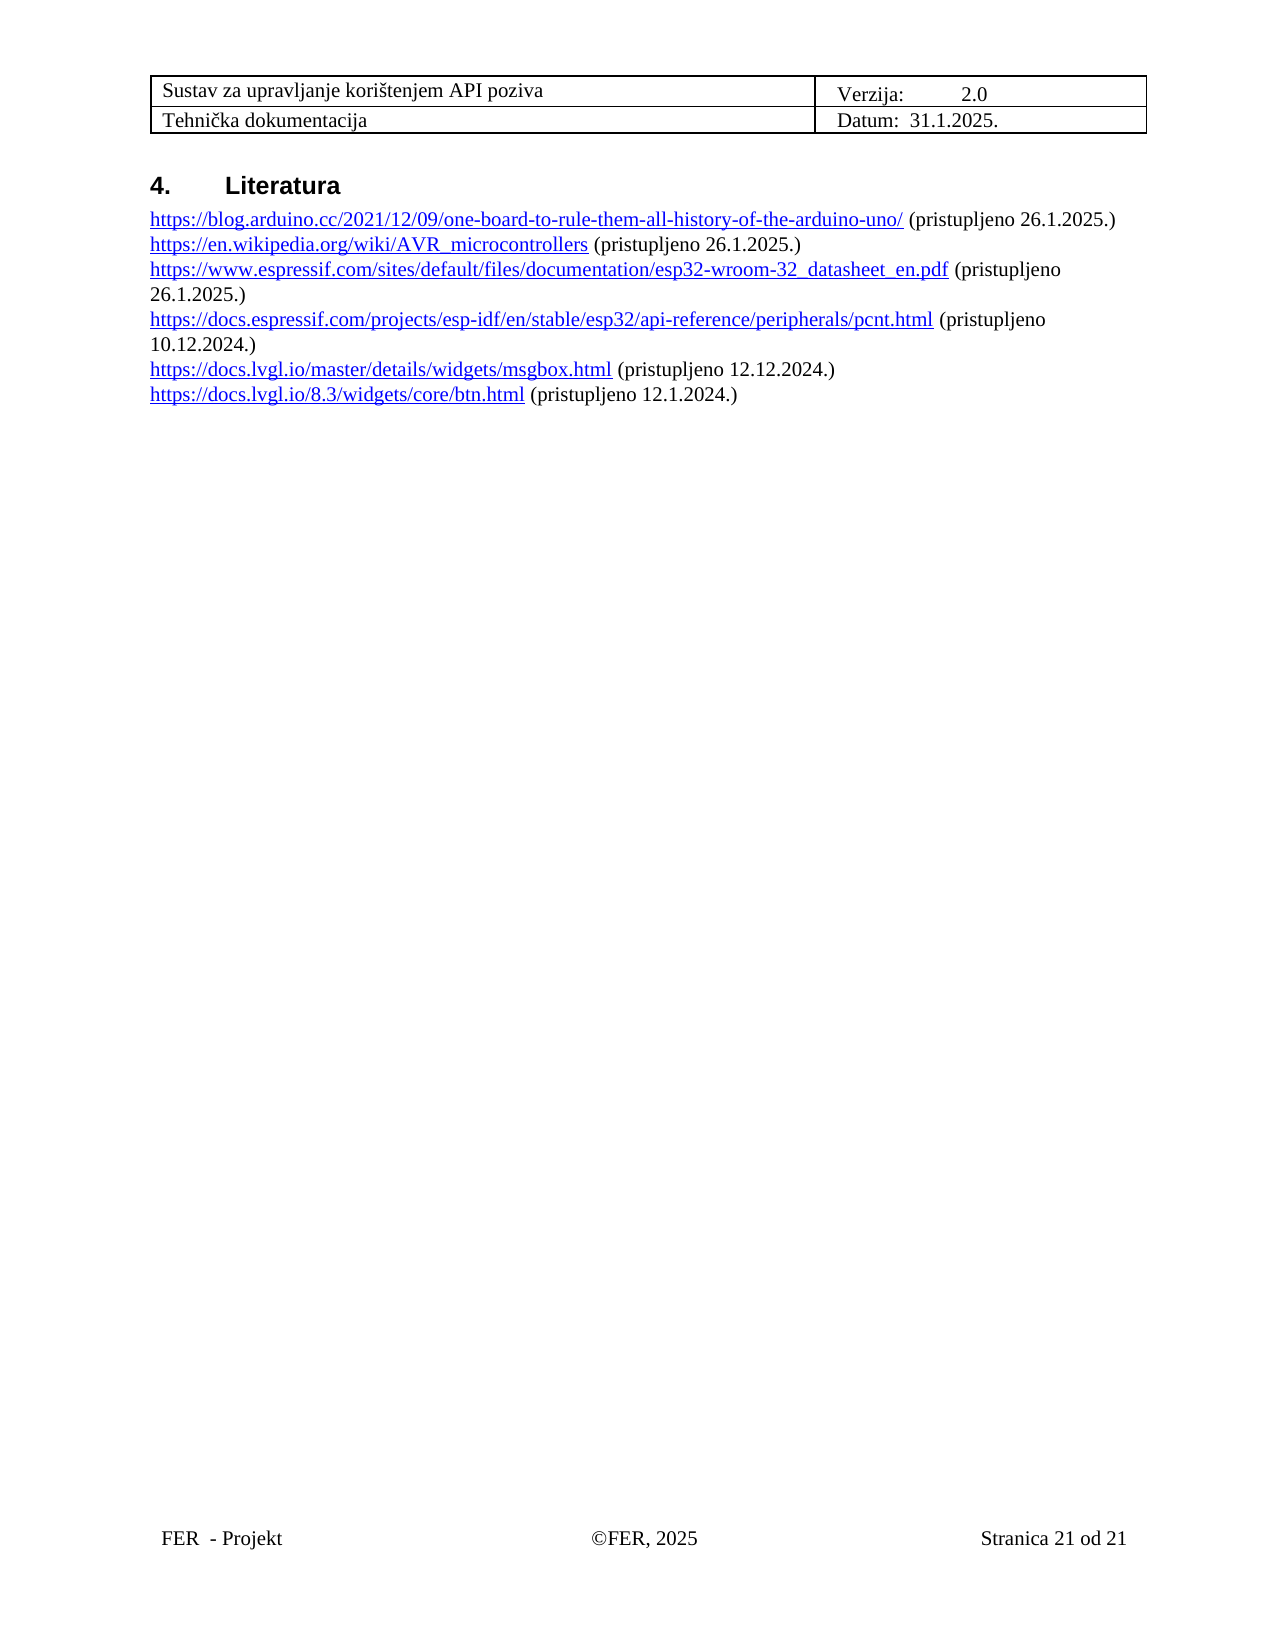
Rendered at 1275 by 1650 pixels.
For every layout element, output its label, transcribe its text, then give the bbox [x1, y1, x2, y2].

text https://docs.espressif.com/projects/esp-idf/en/stable/esp32/api-reference/peripherals/pcnt.html (pristupljeno 10.12.2024.) [150, 306, 1125, 356]
text https://en.wikipedia.org/wiki/AVR_microcontrollers (pristupljeno 26.1.2025.) [150, 231, 1125, 256]
text https://docs.lvgl.io/8.3/widgets/core/btn.html (pristupljeno 12.1.2024.) [150, 381, 1125, 406]
subtitle Literatura [150, 171, 1125, 200]
text https://docs.lvgl.io/master/details/widgets/msgbox.html (pristupljeno 12.12.2024.) [150, 356, 1125, 381]
text https://www.espressif.com/sites/default/files/documentation/esp32-wroom-32_datasheet_en.pdf (pristupljeno 26.1.2025.) [150, 256, 1125, 306]
text https://blog.arduino.cc/2021/12/09/one-board-to-rule-them-all-history-of-the-arduino-uno/ (pristupljeno 26.1.2025.) [150, 206, 1125, 231]
